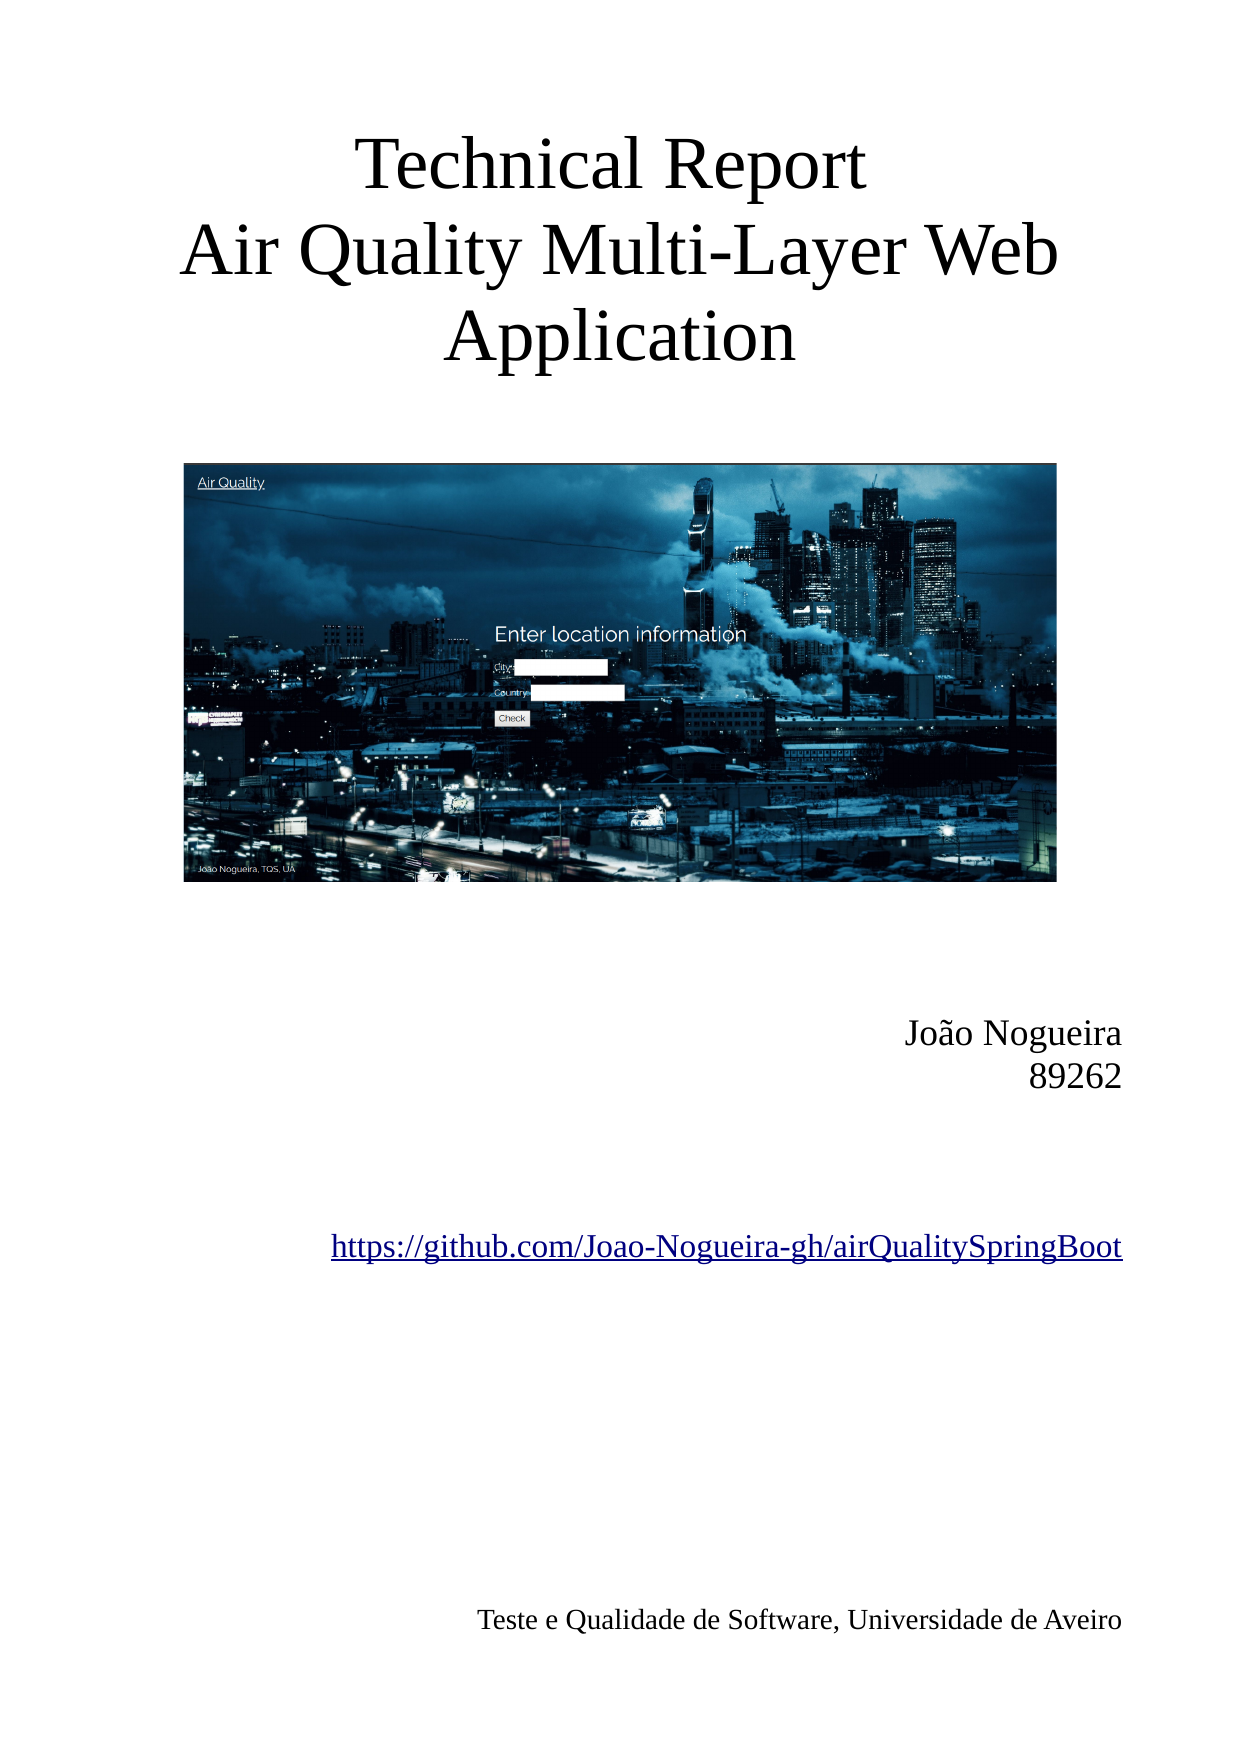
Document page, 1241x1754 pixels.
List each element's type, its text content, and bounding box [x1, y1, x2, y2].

text João Nogueira [118, 1011, 1122, 1054]
text Technical Report [118, 118, 1122, 204]
picture [183, 463, 1057, 882]
text 89262 [118, 1054, 1122, 1097]
text https://github.com/Joao-Nogueira-gh/airQualitySpringBoot [118, 1226, 1122, 1264]
text Air Quality Multi-Layer Web Application [118, 204, 1122, 377]
